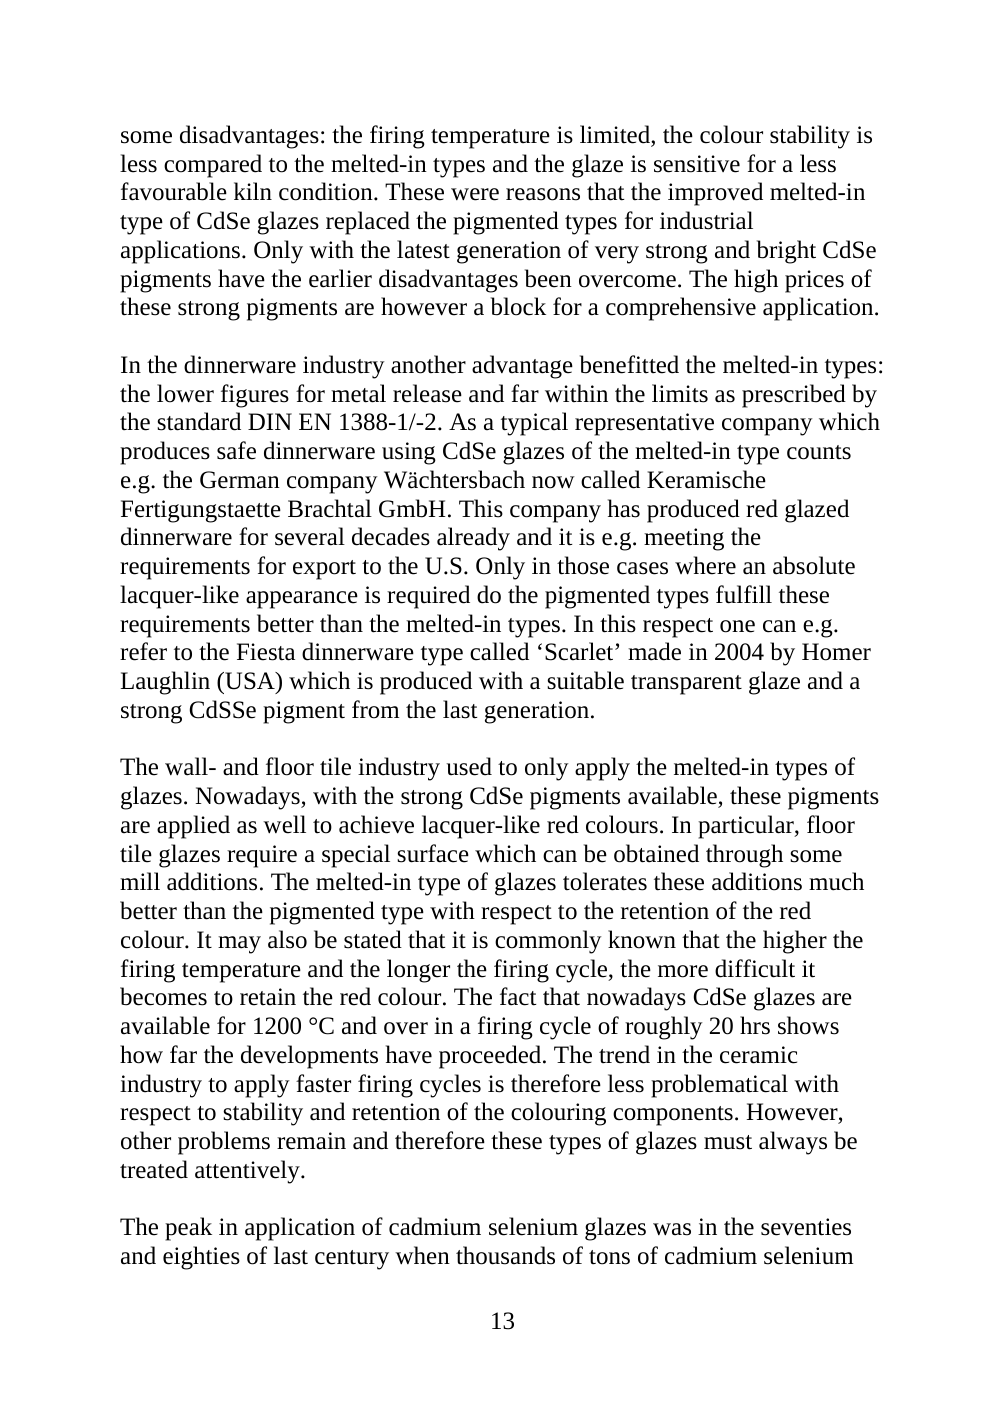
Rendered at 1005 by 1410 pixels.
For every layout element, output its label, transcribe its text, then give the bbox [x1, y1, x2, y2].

text The wall- and floor tile industry used to only apply the melted-in types of glazes. Nowadays, with the strong CdSe pigments available, these pigments are applied as well to achieve lacquer-like red colours. In particular, floor tile glazes require a special surface which can be obtained through some mill additions. The melted-in type of glazes tolerates these additions much better than the pigmented type with respect to the retention of the red colour. It may also be stated that it is commonly known that the higher the firing temperature and the longer the firing cycle, the more difficult it becomes to retain the red colour. The fact that nowadays CdSe glazes are available for 1200 °C and over in a firing cycle of roughly 20 hrs shows how far the developments have proceeded. The trend in the ceramic industry to apply faster firing cycles is therefore less problematical with respect to stability and retention of the colouring components. However, other problems remain and therefore these types of glazes must always be treated attentively. [120, 752, 885, 1184]
text The peak in application of cadmium selenium glazes was in the seventies and eighties of last century when thousands of tons of cadmium selenium [120, 1212, 885, 1270]
text some disadvantages: the firing temperature is limited, the colour stability is less compared to the melted-in types and the glaze is sensitive for a less favourable kiln condition. These were reasons that the improved melted-in type of CdSe glazes replaced the pigmented types for industrial applications. Only with the latest generation of very strong and bright CdSe pigments have the earlier disadvantages been overcome. The high prices of these strong pigments are however a block for a comprehensive application. [120, 120, 885, 321]
text In the dinnerware industry another advantage benefitted the melted-in types: the lower figures for metal release and far within the limits as prescribed by the standard DIN EN 1388-1/-2. As a typical representative company which produces safe dinnerware using CdSe glazes of the melted-in type counts e.g. the German company Wächtersbach now called Keramische Fertigungstaette Brachtal GmbH. This company has produced red glazed dinnerware for several decades already and it is e.g. meeting the requirements for export to the U.S. Only in those cases where an absolute lacquer-like appearance is required do the pigmented types fulfill these requirements better than the melted-in types. In this respect one can e.g. refer to the Fiesta dinnerware type called ‘Scarlet’ made in 2004 by Homer Laughlin (USA) which is produced with a suitable transparent glaze and a strong CdSSe pigment from the last generation. [120, 350, 885, 724]
